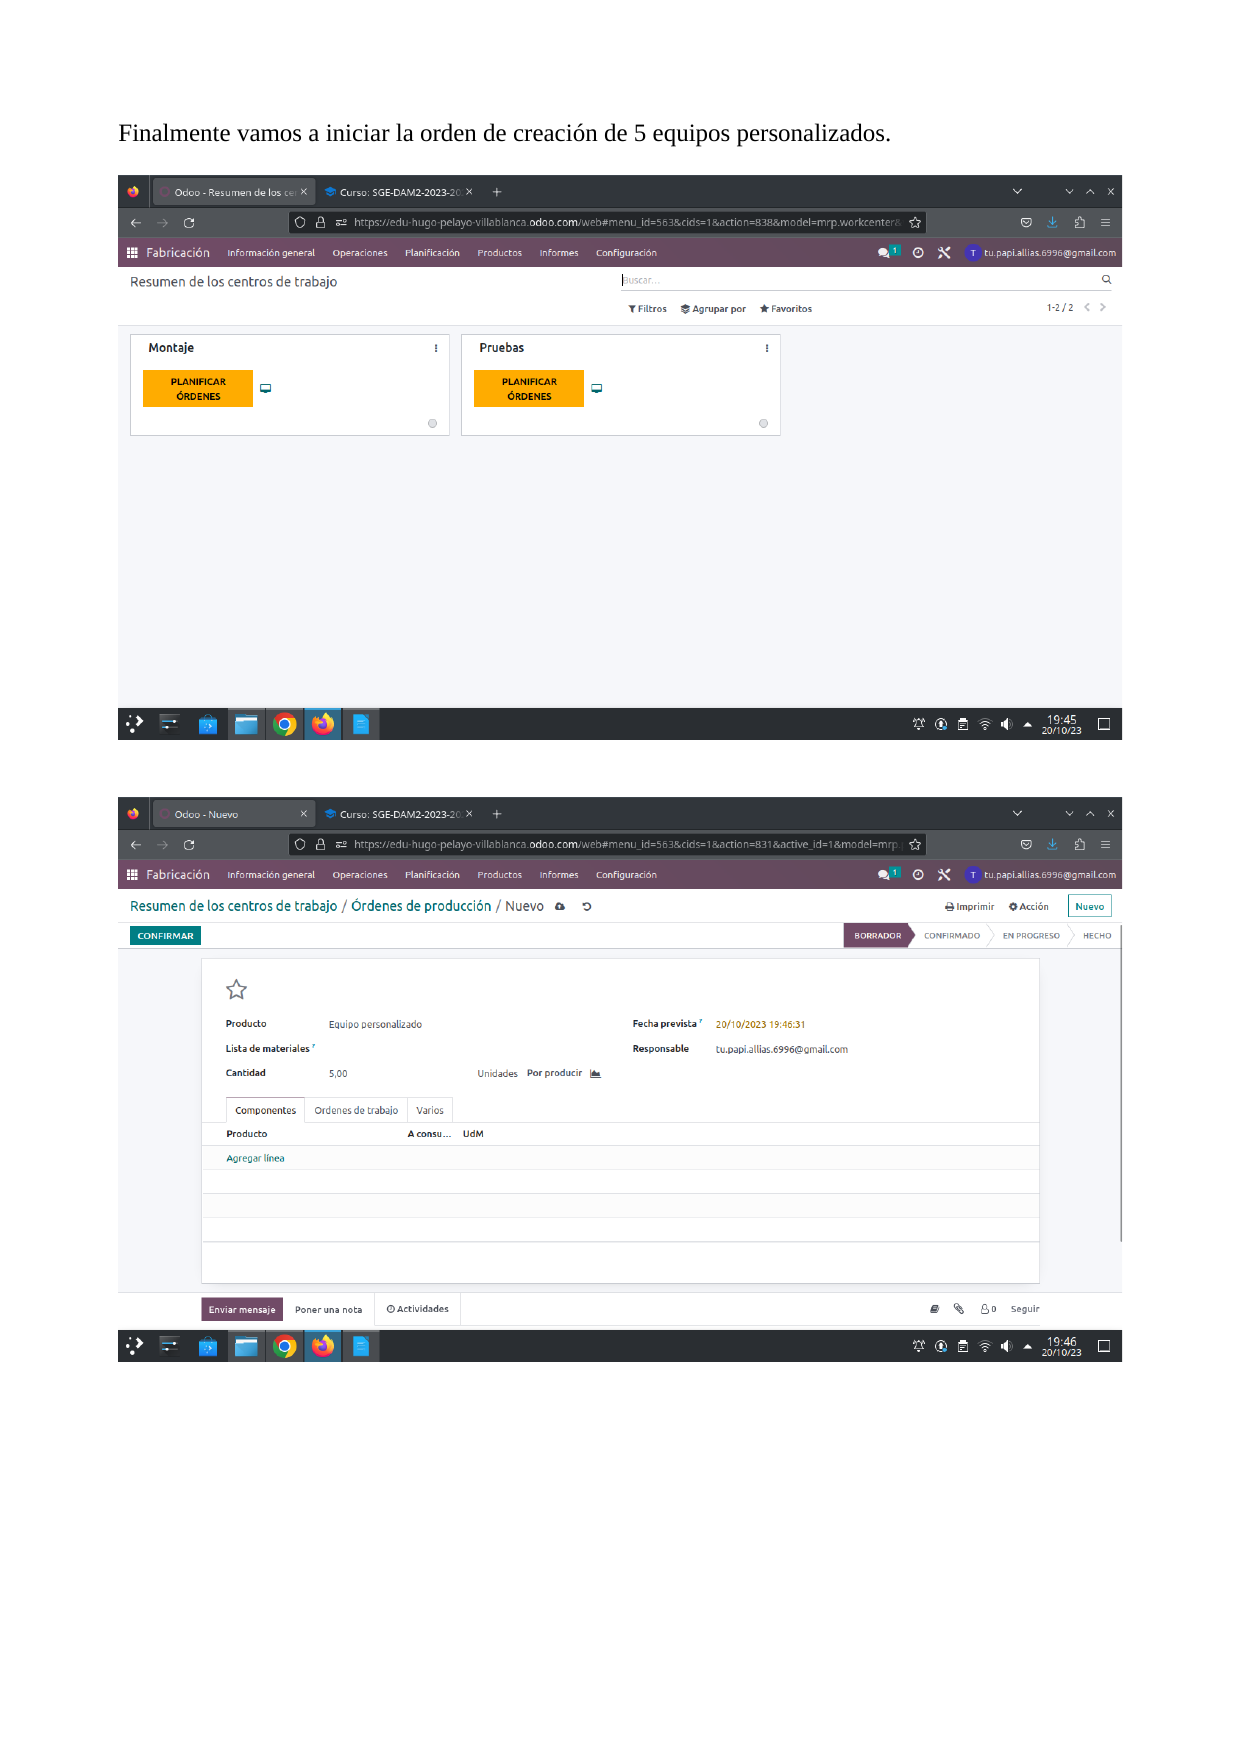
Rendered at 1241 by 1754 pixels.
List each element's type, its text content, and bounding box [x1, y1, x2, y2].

picture [118, 797, 1123, 1362]
text Finalmente vamos a iniciar la orden de creación de 5 equipos personalizados. [118, 118, 1122, 147]
picture [118, 175, 1123, 740]
